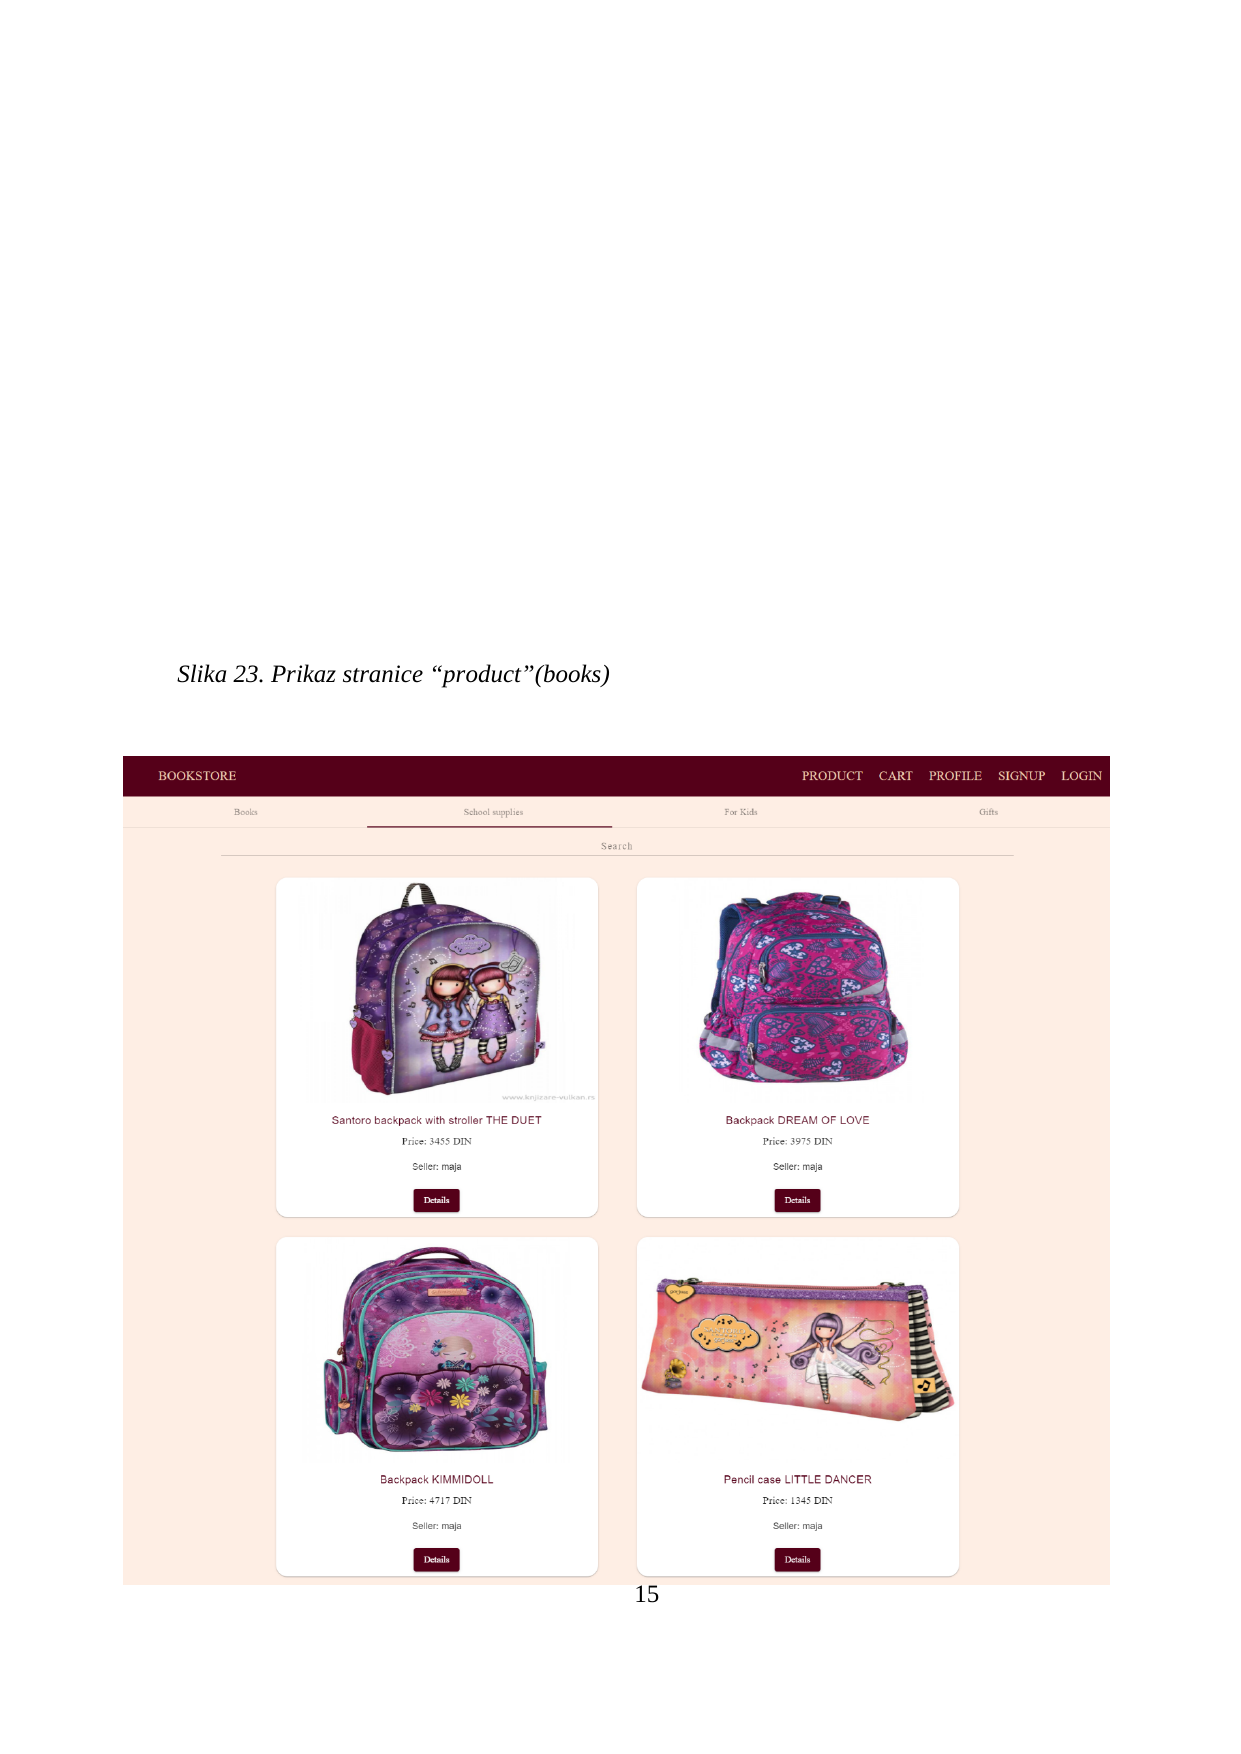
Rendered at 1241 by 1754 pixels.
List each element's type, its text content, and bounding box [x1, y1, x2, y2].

text Slika 23. Prikaz stranice “product”(books) [177, 659, 1123, 688]
